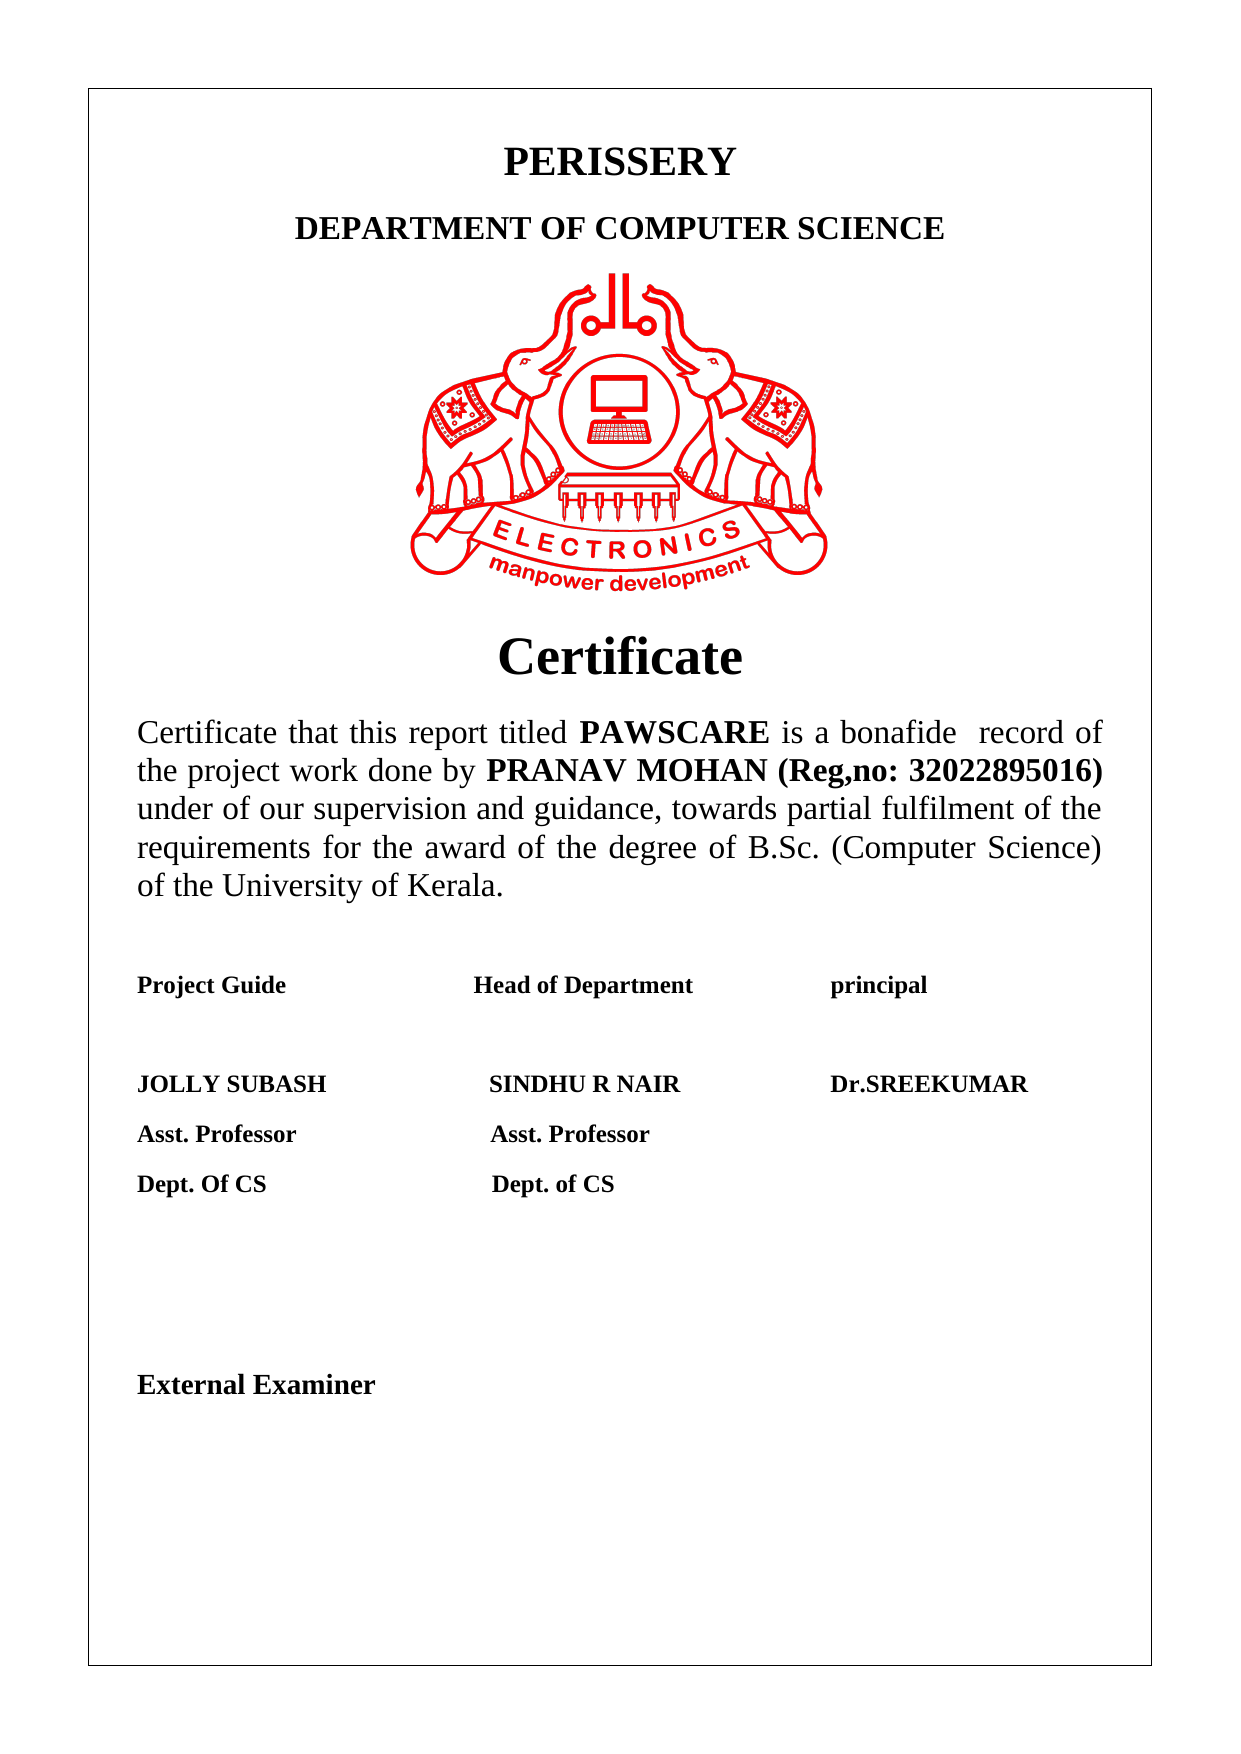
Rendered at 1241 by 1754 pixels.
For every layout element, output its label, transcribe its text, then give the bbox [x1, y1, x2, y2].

text DEPARTMENT OF COMPUTER SCIENCE [137, 209, 1103, 247]
text Dept. Of CS Dept. of CS [137, 1169, 1103, 1197]
text Asst. Professor Asst. Professor [137, 1119, 1103, 1148]
text Certificate that this report titled PAWSCARE is a bonafide record of the project work done by PRANAV MOHAN (Reg,no: 32022895016) under of our supervision and guidance, towards partial fulfilment of the requirements for the award of the degree of B.Sc. (Computer Science) of the University of Kerala. [137, 712, 1103, 904]
text Certificate [137, 624, 1103, 686]
text PERISSERY [137, 137, 1103, 185]
text External Examiner [137, 1367, 1103, 1401]
text Project Guide Head of Department principal [137, 970, 1103, 999]
text JOLLY SUBASH SINDHU R NAIR Dr.SREEKUMAR [137, 1069, 1103, 1098]
